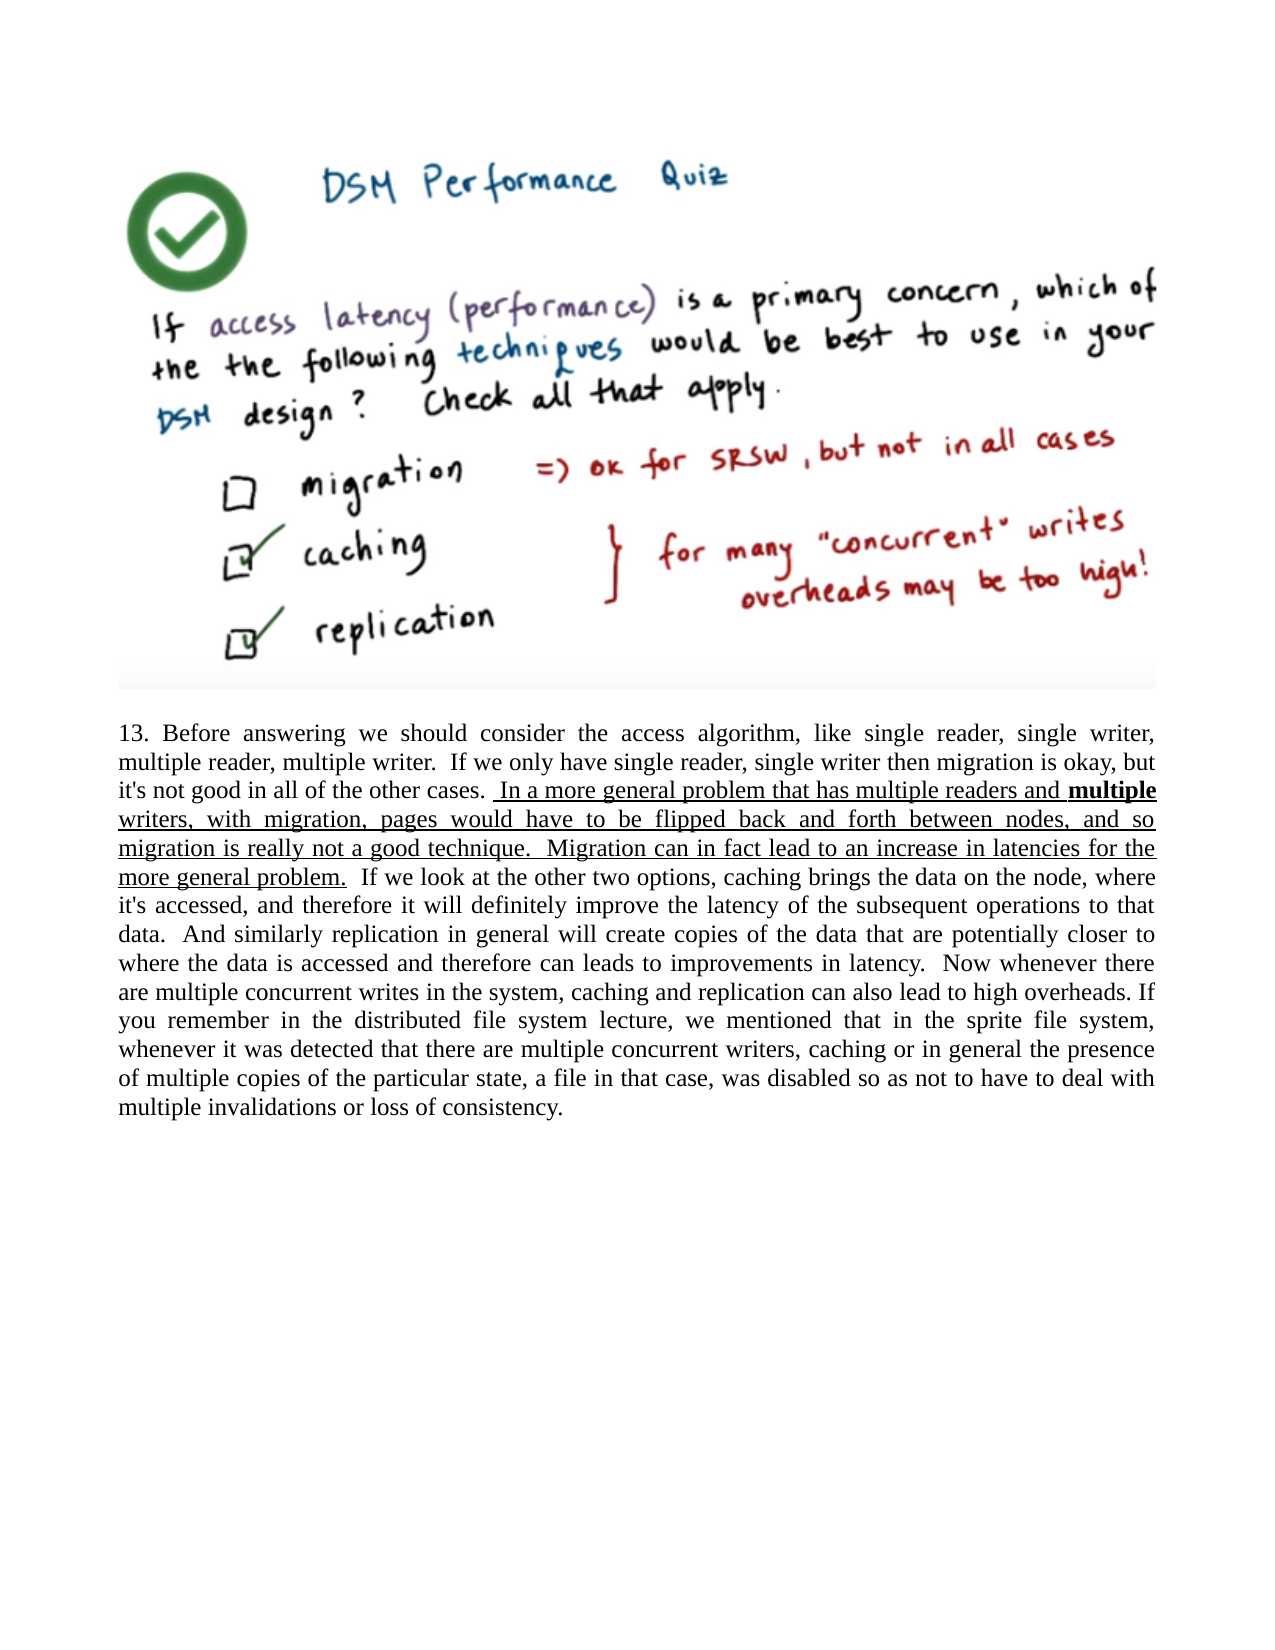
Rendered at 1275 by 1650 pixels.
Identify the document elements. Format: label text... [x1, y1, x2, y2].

picture [118, 146, 1157, 689]
text more general problem. If we look at the other two options, caching brings the data on the node, where it's accessed, and therefore it will definitely improve the latency of the subsequent operations to that data. And similarly replication in general will create copies of the data that are potentially closer to where the data is accessed and therefore can leads to improvements in latency. Now whenever there are multiple concurrent writes in the system, caching and replication can also lead to high overheads. If you remember in the distributed file system lecture, we mentioned that in the sprite file system, whenever it was detected that there are multiple concurrent writers, caching or in general the presence of multiple copies of the particular state, a file in that case, was disabled so as not to have to deal with multiple invalidations or loss of consistency. [118, 859, 1157, 1120]
text 13. Before answering we should consider the access algorithm, like single reader, single writer, multiple reader, multiple writer. If we only have single reader, single writer then migration is okay, but it's not good in all of the other cases. In a more general problem that has multiple readers and multiple writers, with migration, pages would have to be flipped back and forth between nodes, and so migration is really not a good technique. Migration can in fact lead to an increase in latencies for the [118, 718, 1157, 858]
